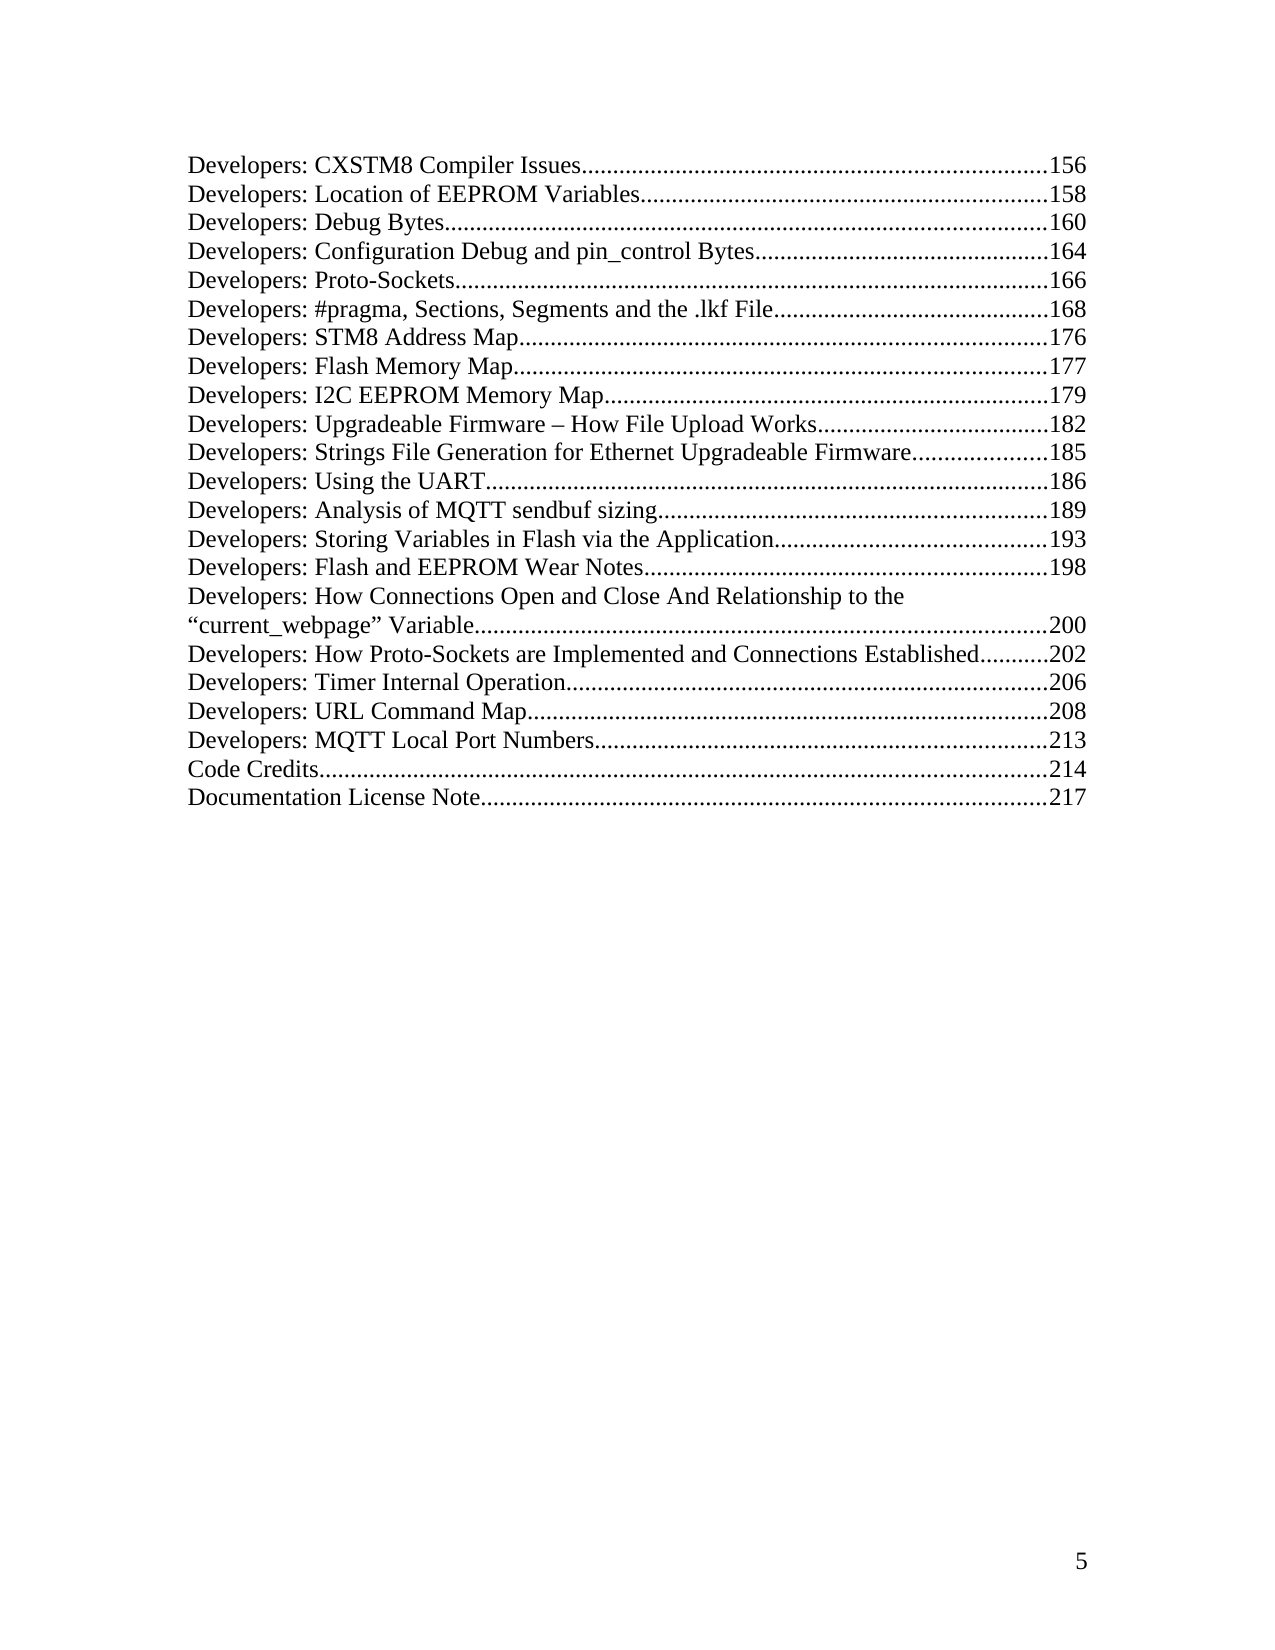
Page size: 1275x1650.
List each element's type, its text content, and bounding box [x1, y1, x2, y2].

text Developers: I2C EEPROM Memory Map 179 [187, 380, 1087, 409]
text Developers: URL Command Map 208 [187, 696, 1087, 725]
text Developers: Flash Memory Map 177 [187, 351, 1087, 380]
text Developers: Debug Bytes 160 [187, 207, 1087, 236]
text Developers: CXSTM8 Compiler Issues 156 [187, 150, 1087, 179]
text Developers: Proto-Sockets 166 [187, 265, 1087, 294]
text Developers: How Proto-Sockets are Implemented and Connections Established 202 [187, 639, 1087, 667]
text Developers: Upgradeable Firmware – How File Upload Works 182 [187, 409, 1087, 437]
text Developers: MQTT Local Port Numbers 213 [187, 725, 1087, 754]
text Developers: Timer Internal Operation 206 [187, 667, 1087, 696]
text Documentation License Note 217 [187, 782, 1087, 811]
text Developers: How Connections Open and Close And Relationship to the “current_webpage” Variable 200 [187, 581, 1087, 639]
text Developers: Location of EEPROM Variables 158 [187, 179, 1087, 207]
text Developers: Strings File Generation for Ethernet Upgradeable Firmware 185 [187, 437, 1087, 466]
text Developers: Configuration Debug and pin_control Bytes 164 [187, 236, 1087, 265]
text Developers: Analysis of MQTT sendbuf sizing 189 [187, 495, 1087, 524]
text Developers: Storing Variables in Flash via the Application 193 [187, 524, 1087, 552]
text Developers: #pragma, Sections, Segments and the .lkf File 168 [187, 294, 1087, 322]
text Developers: STM8 Address Map 176 [187, 322, 1087, 351]
text Code Credits 214 [187, 754, 1087, 782]
text Developers: Flash and EEPROM Wear Notes 198 [187, 552, 1087, 581]
text Developers: Using the UART 186 [187, 466, 1087, 495]
